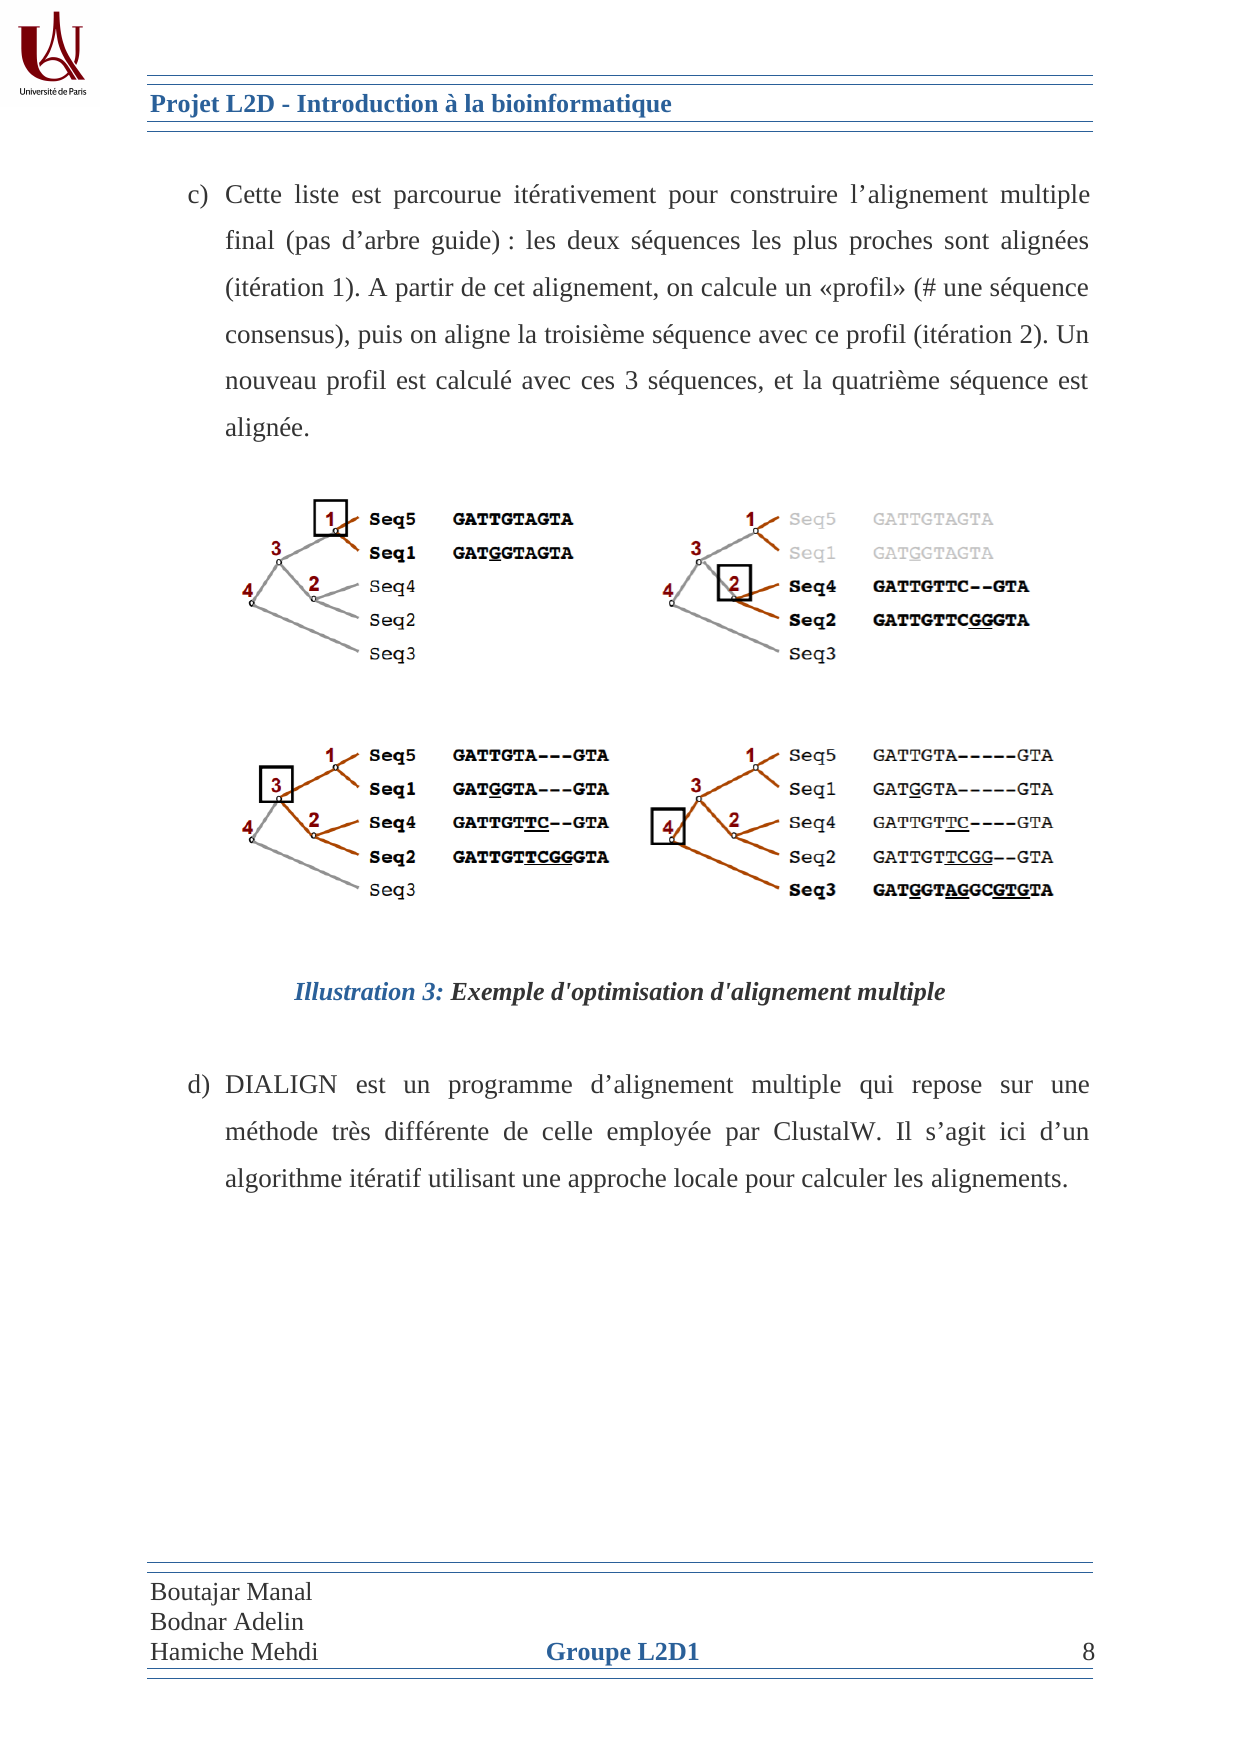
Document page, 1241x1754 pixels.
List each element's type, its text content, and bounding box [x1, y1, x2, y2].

picture [168, 466, 1072, 949]
picture [0, 0, 101, 107]
list Illustration 3: Exemple d'optimisation d'alignement multiple [169, 949, 1071, 1006]
list DIALIGN est un programme d’alignement multiple qui repose sur une méthode très différente de celle employée par ClustalW. Il s’agit ici d’un algorithme itératif utilisant une approche locale pour calculer les alignements. [187, 489, 1090, 1193]
list Cette liste est parcourue itérativement pour construire l’alignement multiple final (pas d’arbre guide) : les deux séquences les plus proches sont alignées (itération 1). A partir de cet alignement, on calcule un «profil» (# une séquence consensus), puis on aligne la troisième séquence avec ce profil (itération 2). Un nouveau profil est calculé avec ces 3 séquences, et la quatrième séquence est alignée. [187, 178, 1090, 442]
list [169, 453, 1071, 466]
